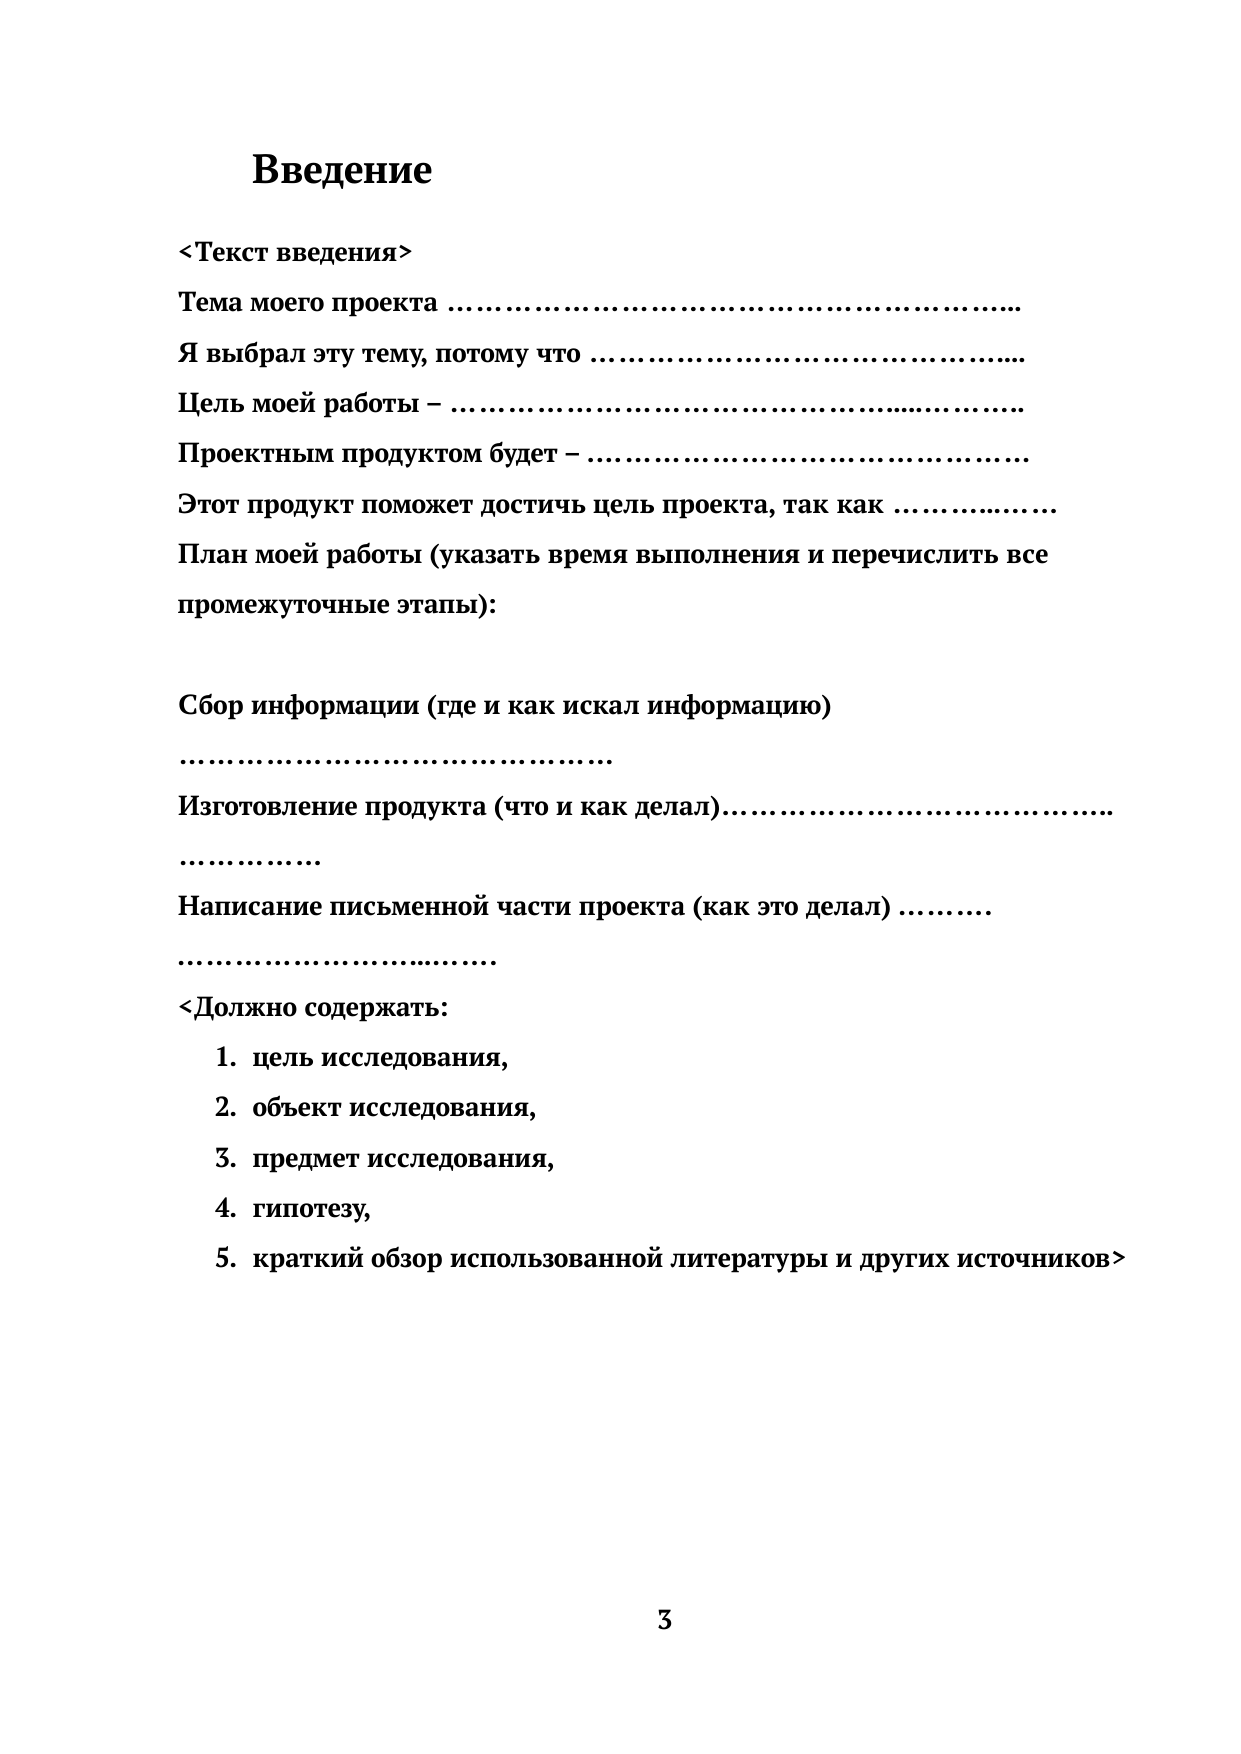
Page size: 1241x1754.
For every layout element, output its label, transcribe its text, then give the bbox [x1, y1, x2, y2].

text План моей работы (указать время выполнения и перечислить все промежуточные этапы): [177, 536, 1152, 620]
list цель исследования, [215, 1039, 1152, 1073]
text Проектным продуктом будет – .……………………………………… [177, 435, 1152, 469]
text Тема моего проекта …………………………………………………... [177, 284, 1152, 318]
list краткий обзор использованной литературы и других источников> [215, 1240, 1152, 1274]
list объект исследования, [215, 1089, 1152, 1123]
list предмет исследования, [215, 1140, 1152, 1173]
text Сбор информации (где и как искал информацию)……………………………………… [177, 687, 1152, 771]
text Я выбрал эту тему, потому что …………………………………….... [177, 335, 1152, 368]
text Цель моей работы – ……………………………………….....……….. [177, 385, 1152, 419]
text <Должно содержать: [177, 989, 1152, 1022]
subtitle Введение [251, 143, 1152, 193]
text Написание письменной части проекта (как это делал) ……….……………………...……. [177, 888, 1152, 972]
text Этот продукт поможет достичь цель проекта, так как ………...…… [177, 486, 1152, 519]
list гипотезу, [215, 1190, 1152, 1224]
text <Текст введения> [177, 234, 1152, 268]
text Изготовление продукта (что и как делал)…………………………………..…………… [177, 788, 1152, 871]
